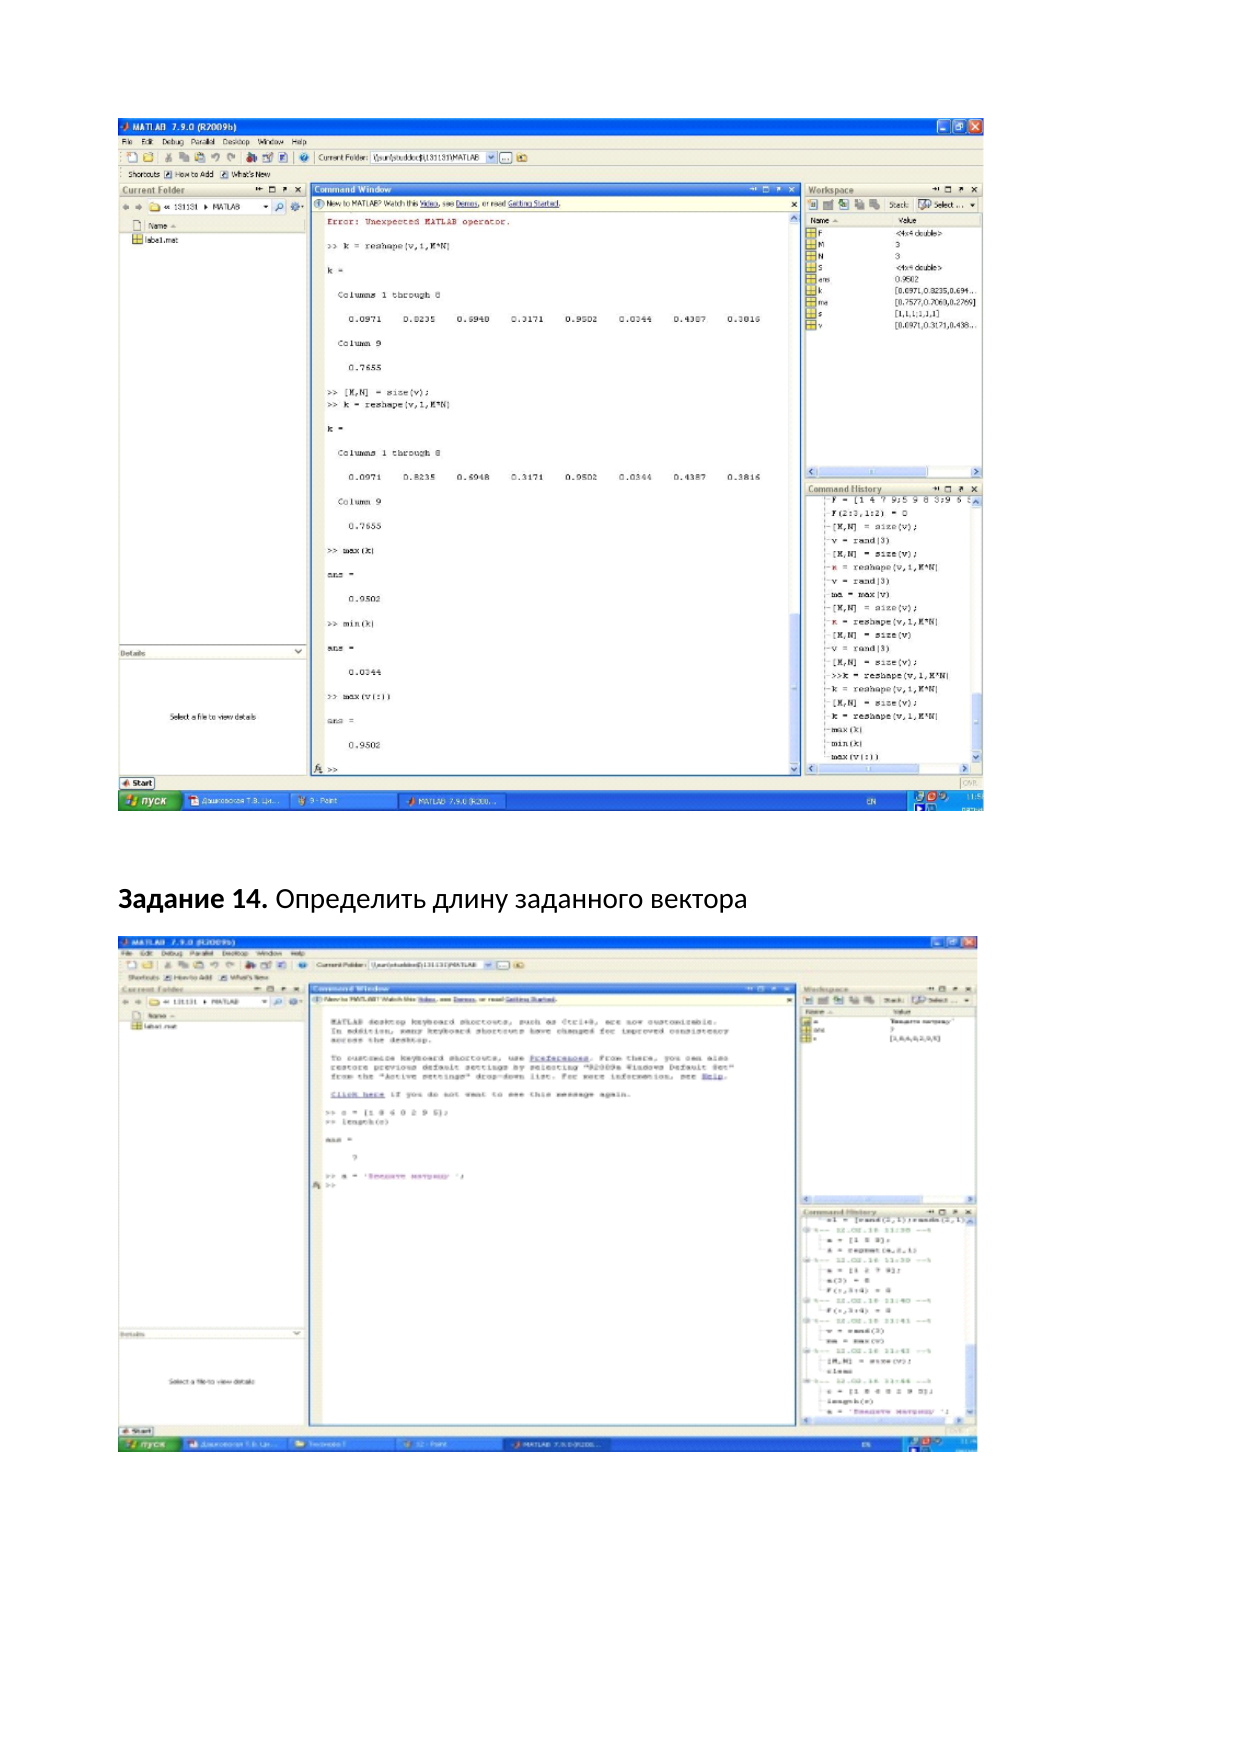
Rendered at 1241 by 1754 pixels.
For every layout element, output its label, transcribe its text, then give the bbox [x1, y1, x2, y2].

text Задание 14. Определить длину заданного вектора [118, 880, 1122, 916]
